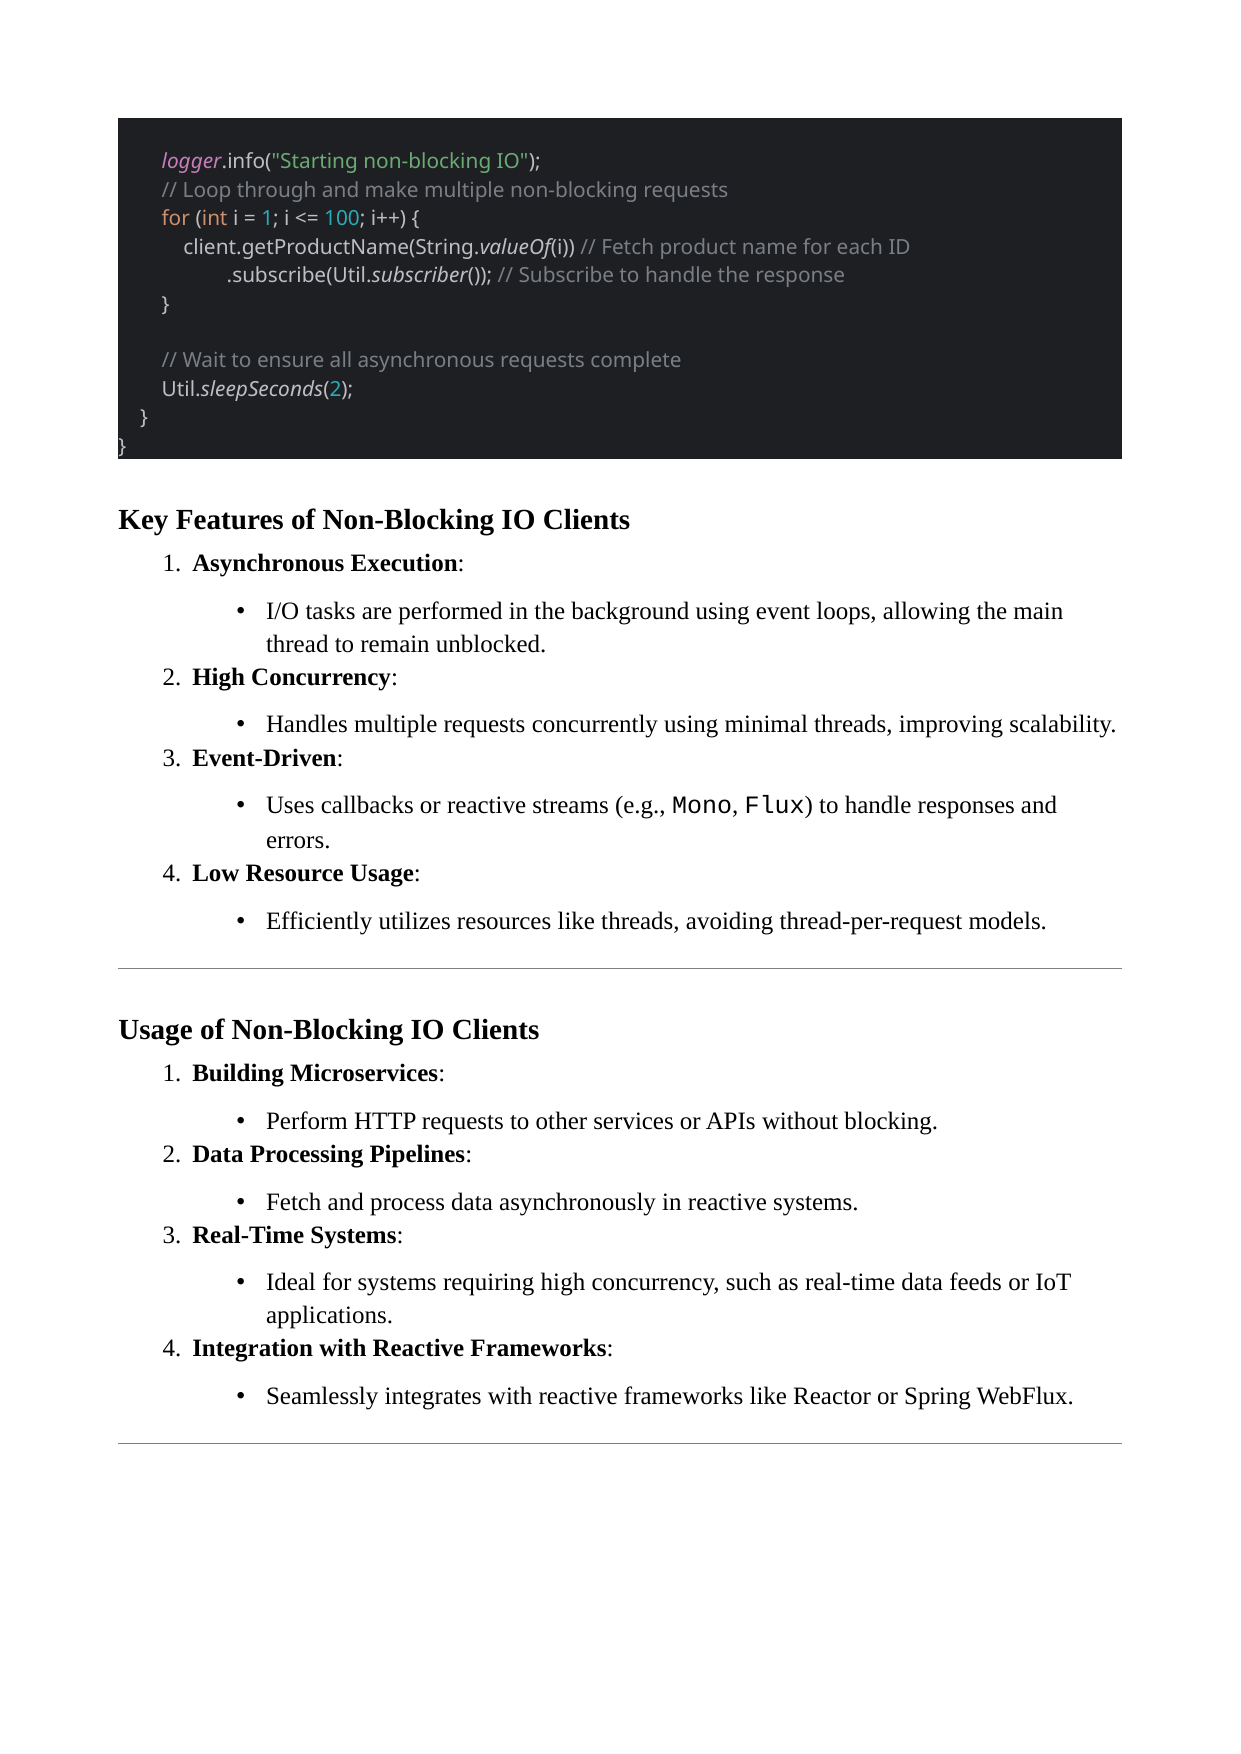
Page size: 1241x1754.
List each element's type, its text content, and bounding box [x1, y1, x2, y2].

list Perform HTTP requests to other services or APIs without blocking. [236, 1106, 1122, 1135]
list I/O tasks are performed in the background using event loops, allowing the main thread to remain unblocked. [236, 596, 1122, 658]
list High Concurrency: [162, 662, 1122, 691]
list Fetch and process data asynchronously in reactive systems. [236, 1187, 1122, 1215]
list Asynchronous Execution: [162, 548, 1122, 577]
list Handles multiple requests concurrently using minimal threads, improving scalability. [236, 709, 1122, 738]
subtitle Usage of Non-Blocking IO Clients [118, 1012, 1122, 1046]
list Integration with Reactive Frameworks: [162, 1333, 1122, 1362]
list Event-Driven: [162, 743, 1122, 771]
list Low Resource Usage: [162, 858, 1122, 887]
list Real-Time Systems: [162, 1220, 1122, 1248]
list Ideal for systems requiring high concurrency, such as real-time data feeds or IoT applications. [236, 1267, 1122, 1329]
list Efficiently utilizes resources like threads, avoiding thread-per-request models. [236, 906, 1122, 935]
list Uses callbacks or reactive streams (e.g., Mono, Flux) to handle responses and errors. [236, 790, 1122, 854]
subtitle Key Features of Non-Blocking IO Clients [118, 502, 1122, 536]
list Building Microservices: [162, 1058, 1122, 1087]
list Seamlessly integrates with reactive frameworks like Reactor or Spring WebFlux. [236, 1381, 1122, 1410]
list Data Processing Pipelines: [162, 1139, 1122, 1168]
text logger.info("Starting non-blocking IO"); // Loop through and make multiple non-blocking requests for (int i = 1; i <= 100; i++) { client.getProductName(String.valueOf(i)) // Fetch product name for each ID .subscribe(Util.subscriber()); // Subscribe to handle the response } // Wait to ensure all asynchronous requests complete Util.sleepSeconds(2); } } [118, 118, 1122, 459]
